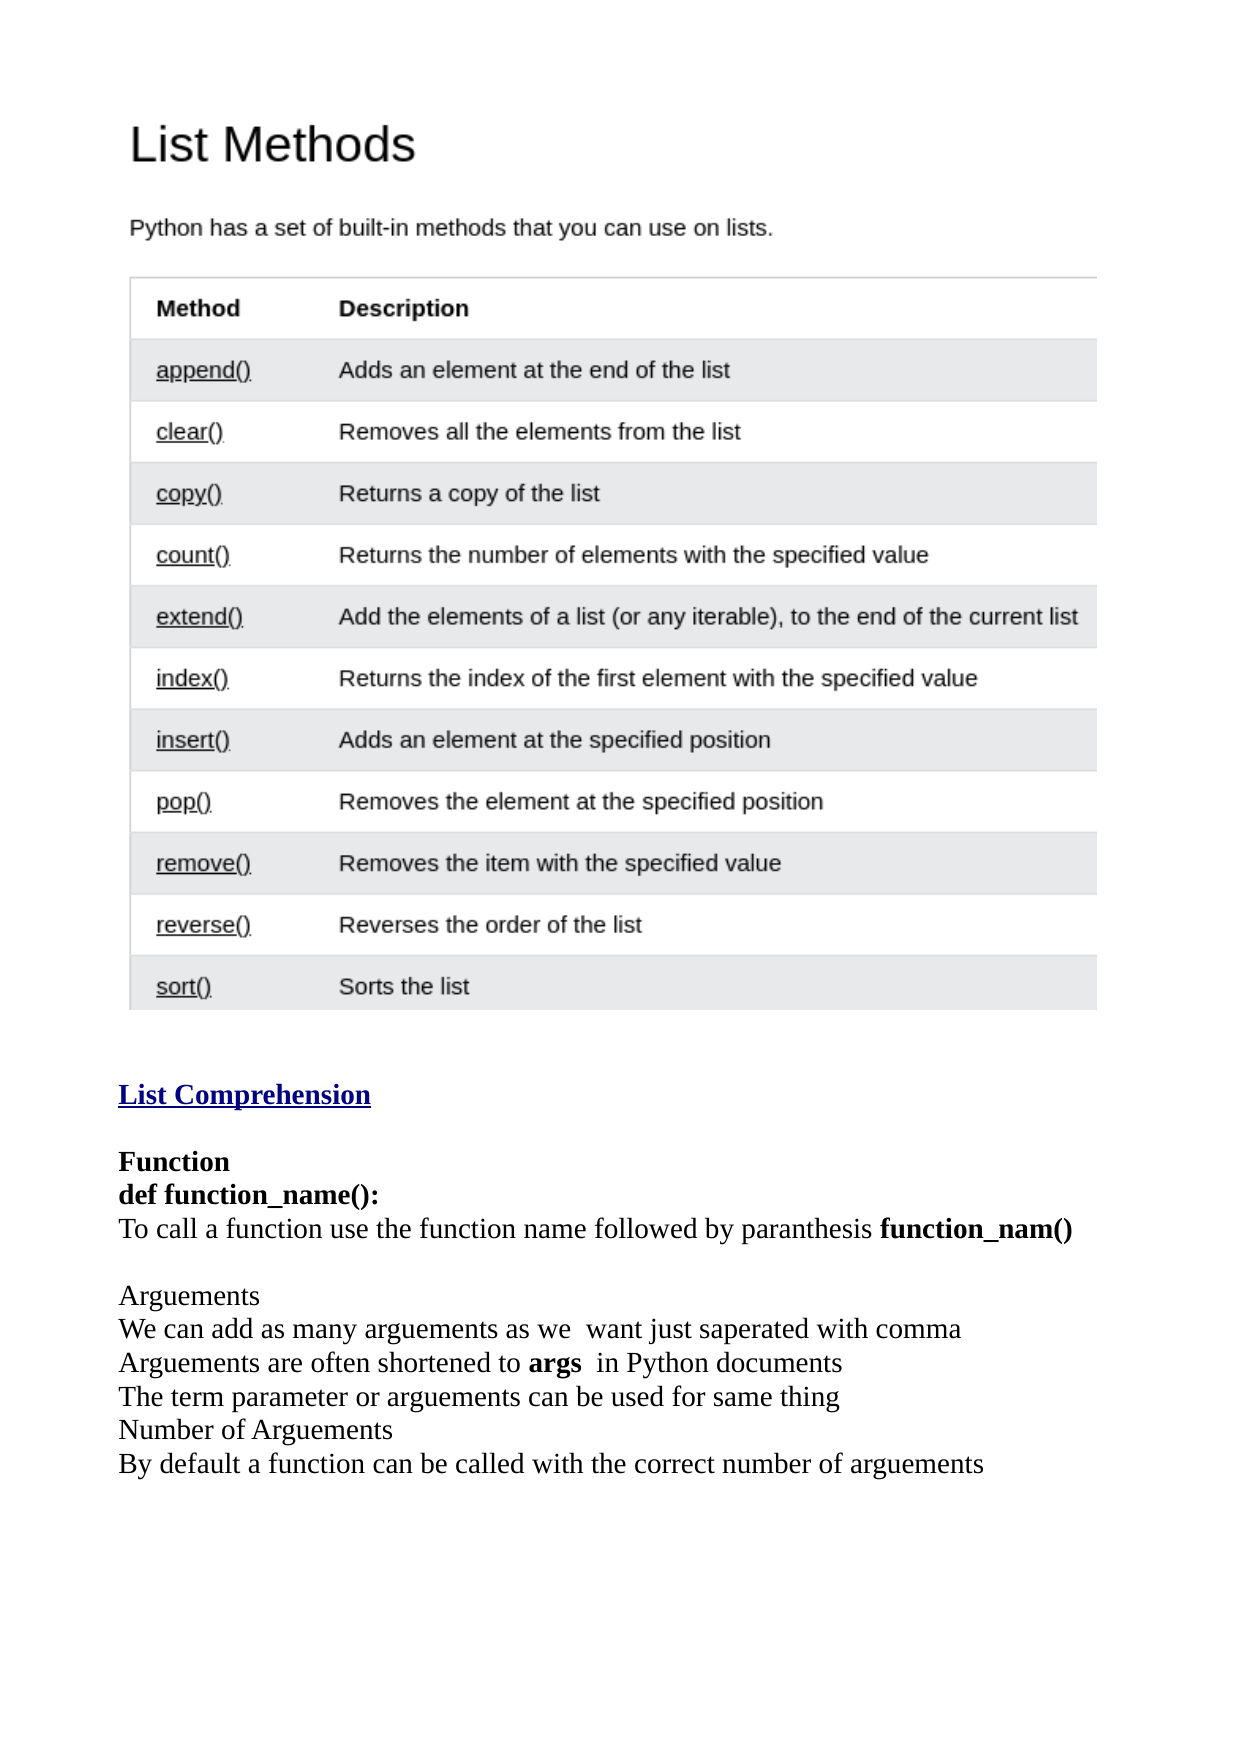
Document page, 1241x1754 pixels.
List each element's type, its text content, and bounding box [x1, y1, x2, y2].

text List Comprehension [118, 1077, 1122, 1110]
text To call a function use the function name followed by paranthesis function_nam() [118, 1211, 1122, 1244]
text Number of Arguements [118, 1412, 1122, 1446]
text Arguements [118, 1278, 1122, 1312]
text The term parameter or arguements can be used for same thing [118, 1379, 1122, 1412]
text We can add as many arguements as we want just saperated with comma [118, 1312, 1122, 1345]
text Function [118, 1144, 1122, 1177]
text def function_name(): [118, 1177, 1122, 1211]
text Arguements are often shortened to args in Python documents [118, 1345, 1122, 1379]
picture [125, 116, 254, 1010]
text By default a function can be called with the correct number of arguements [118, 1446, 1122, 1479]
